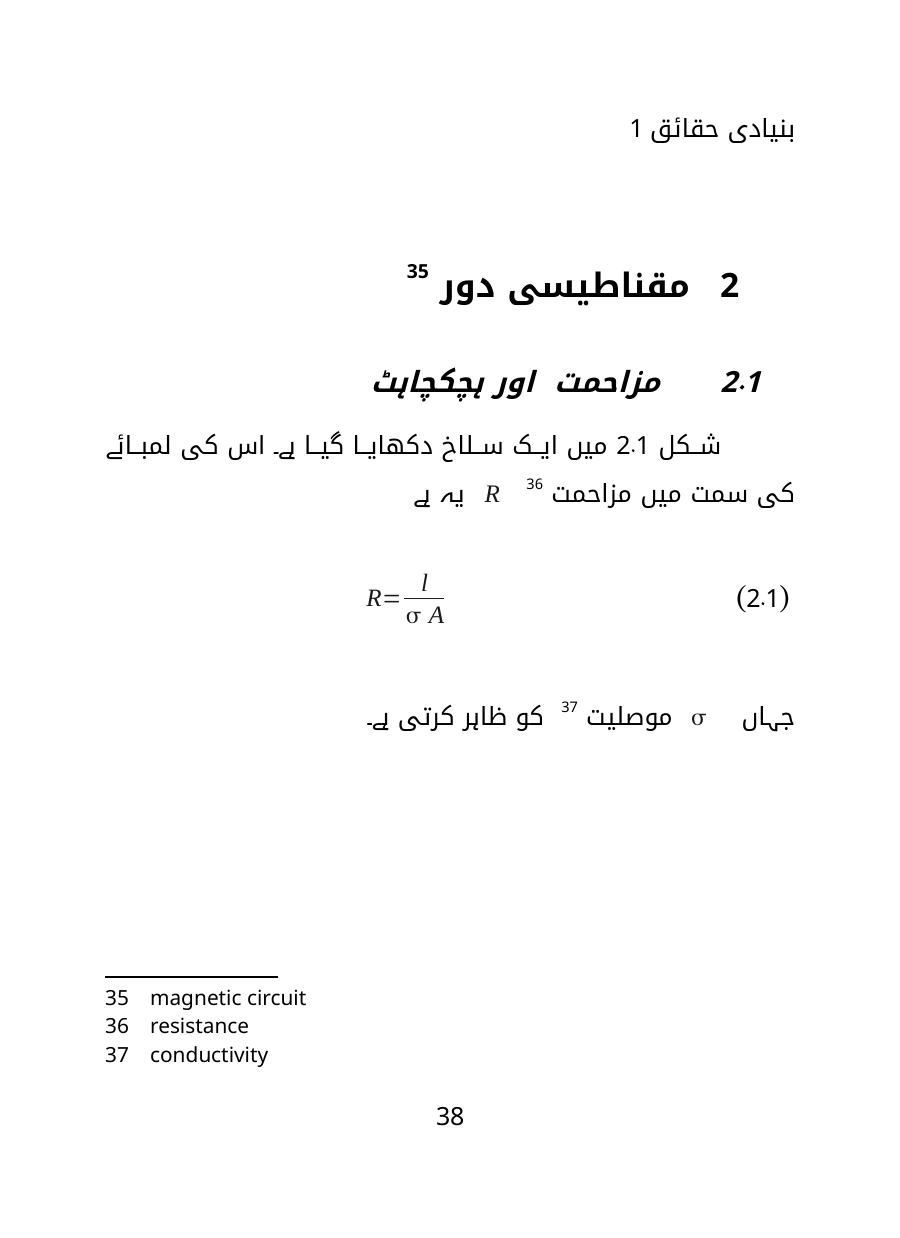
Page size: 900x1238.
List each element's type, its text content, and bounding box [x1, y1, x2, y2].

table_header (2.1) [697, 564, 795, 647]
subtitle مزاحمت اور ہچکچاہٹ [105, 355, 720, 410]
text conductivity [105, 1040, 795, 1068]
list magnetic circuit [105, 983, 795, 1012]
subtitle مقناطیسی دور [105, 254, 720, 318]
table_header [105, 564, 697, 647]
text resistance [105, 1012, 795, 1040]
text جہاں موصلیت کو ظاہر کرتی ہے۔ [105, 694, 795, 741]
text شکل 2.1 میں ایک سلاخ دکھایا گیا ہے۔ اس کی لمبائے کی سمت میں مزاحمت یہ ہے [105, 423, 795, 518]
